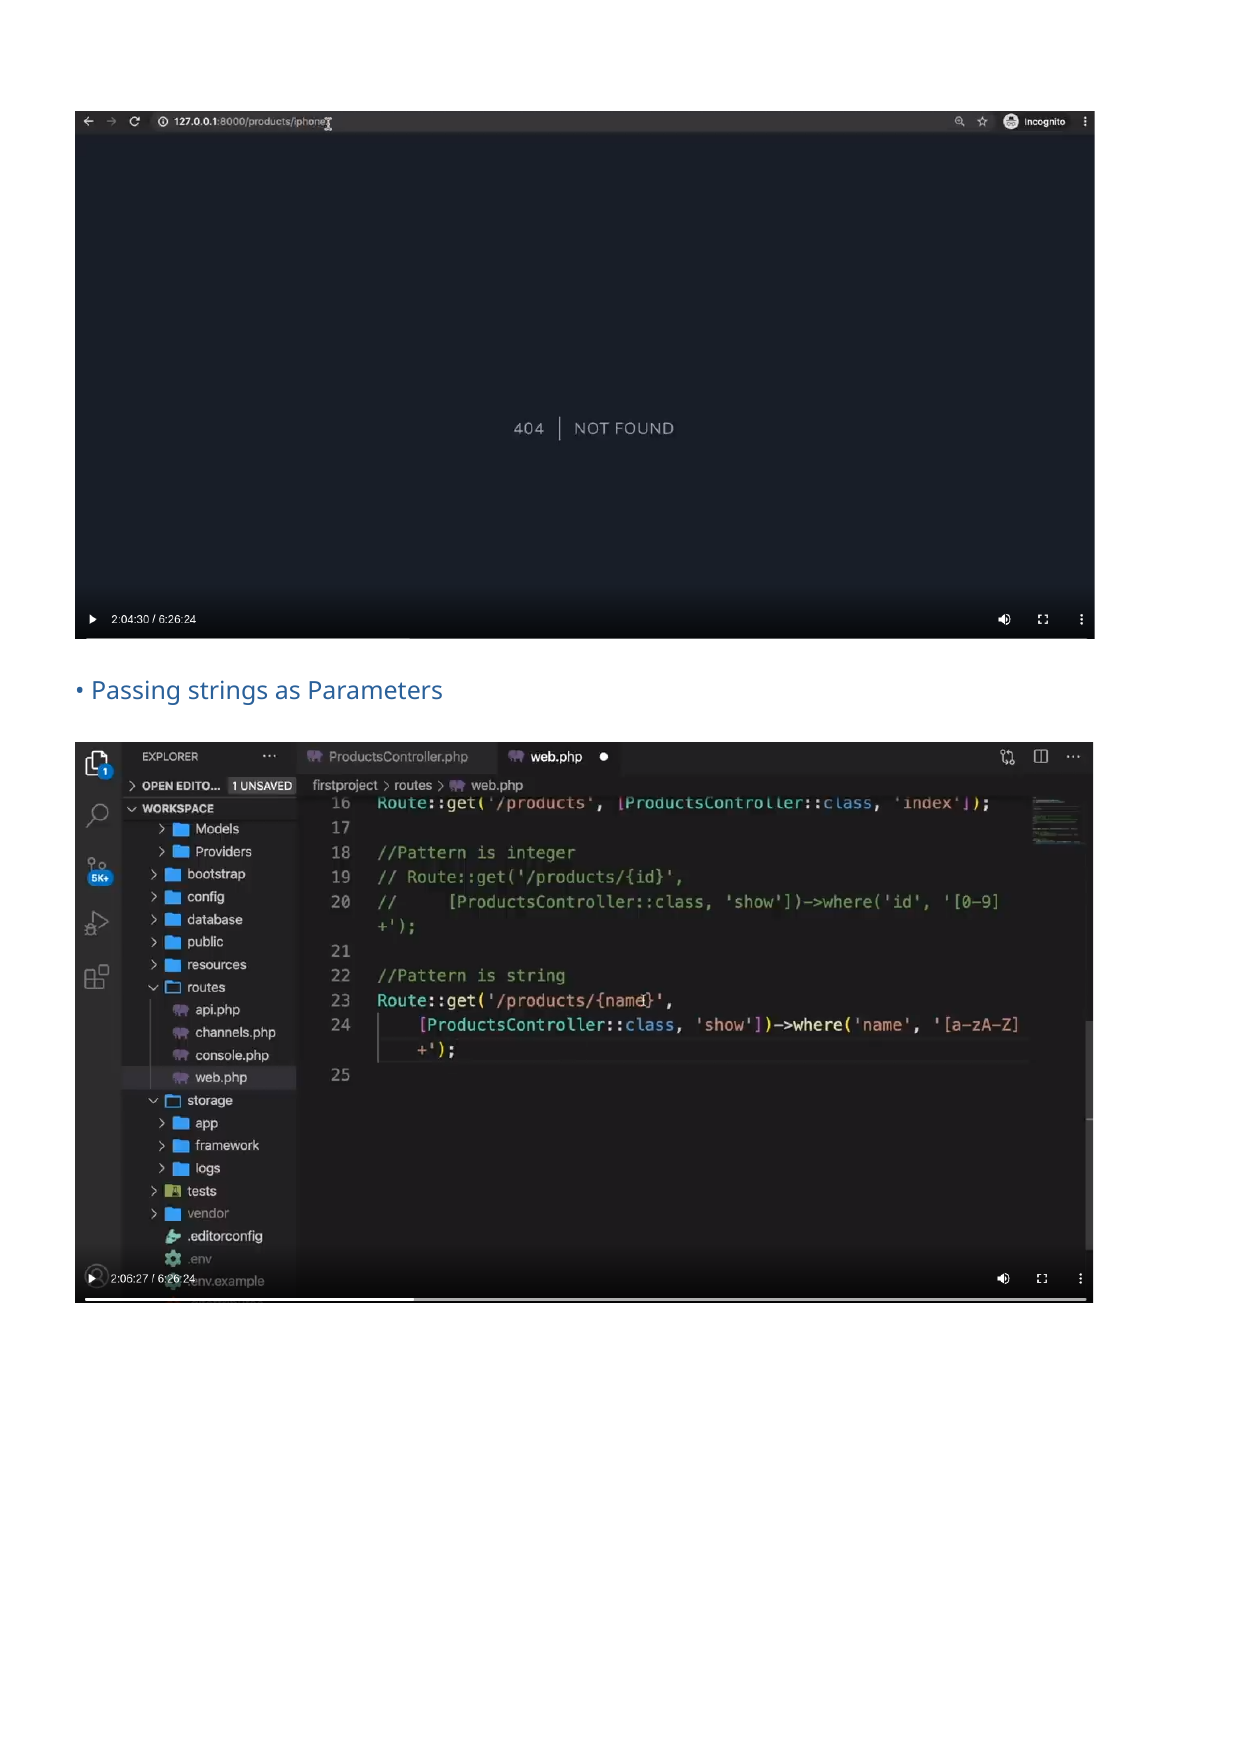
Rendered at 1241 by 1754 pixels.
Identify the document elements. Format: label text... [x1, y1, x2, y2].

picture [75, 111, 1095, 639]
text • Passing strings as Parameters [75, 672, 1165, 706]
picture [75, 742, 1094, 1303]
